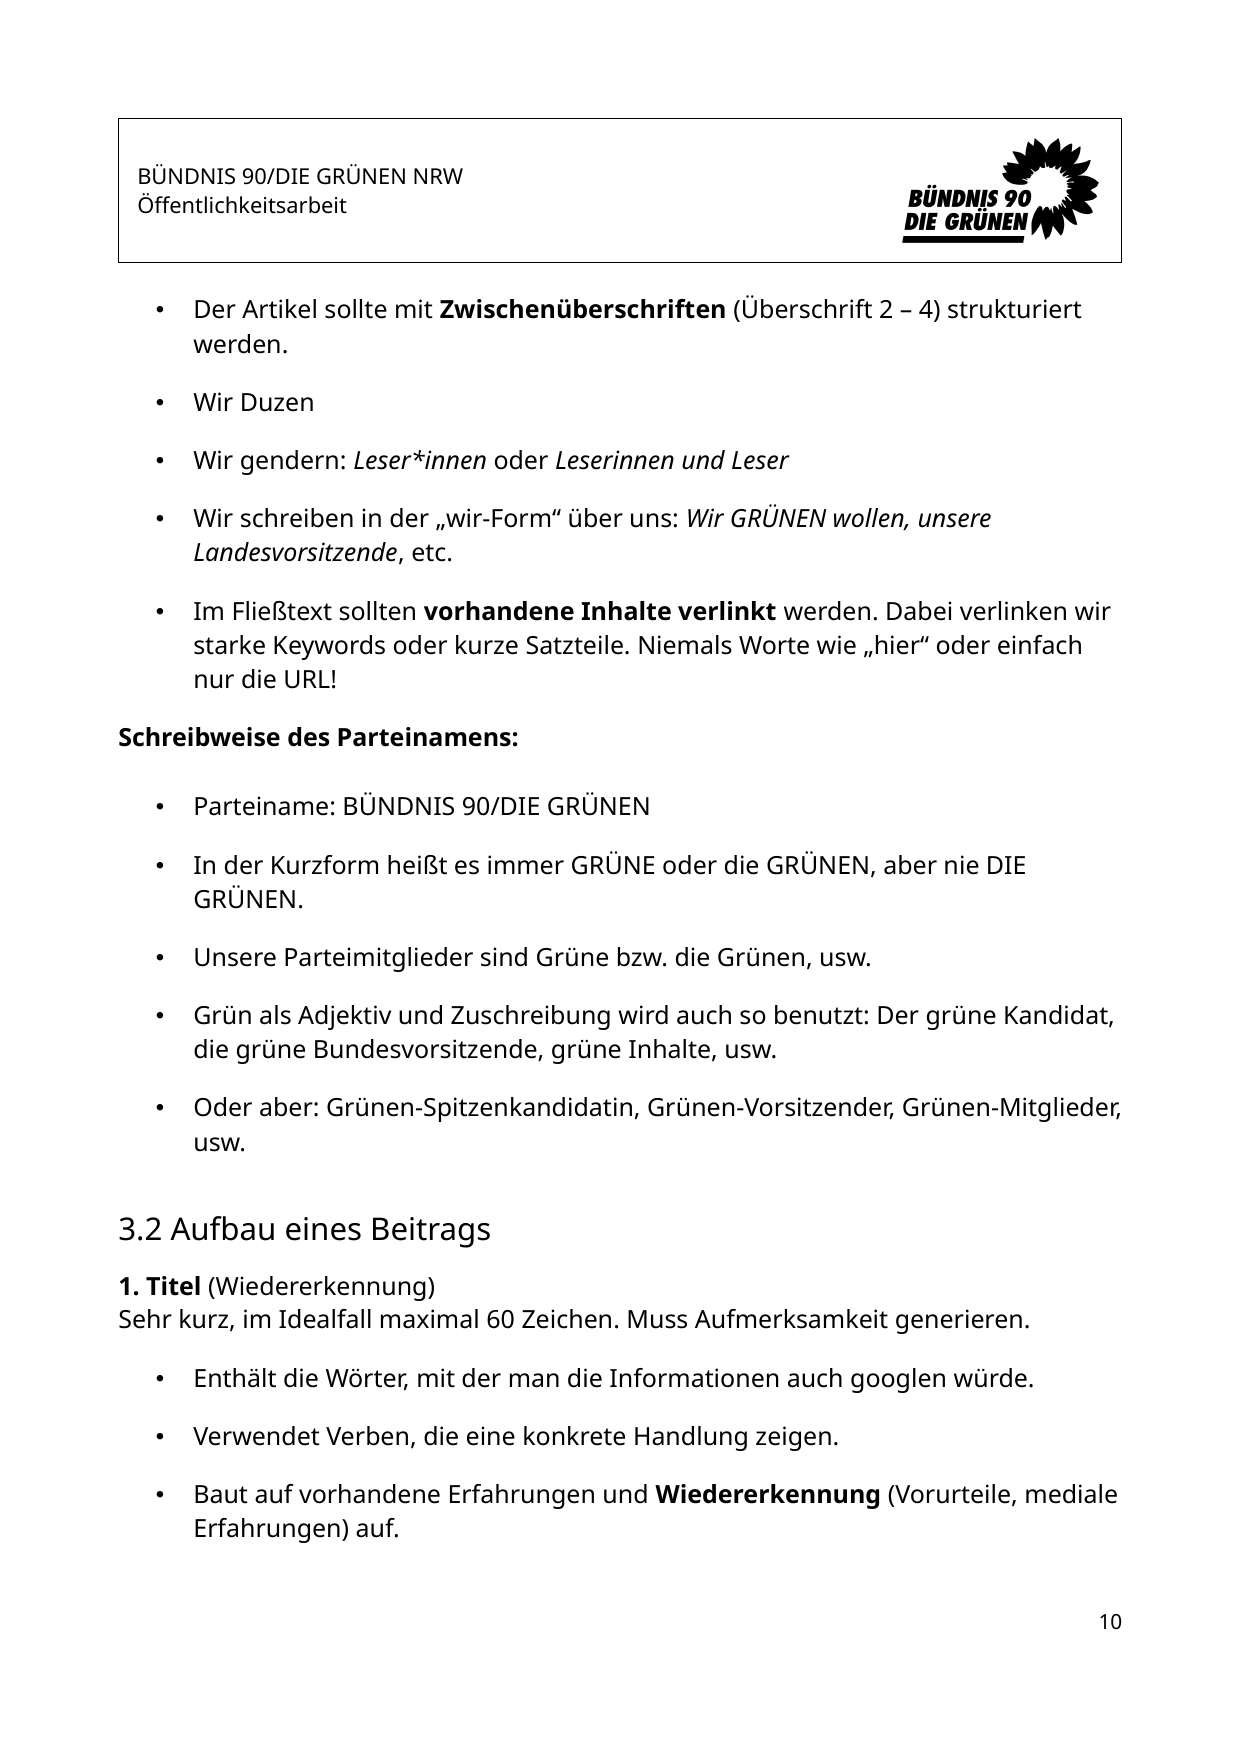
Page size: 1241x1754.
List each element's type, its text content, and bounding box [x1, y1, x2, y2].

list Parteiname: BÜNDNIS 90/DIE GRÜNEN [156, 789, 1122, 823]
text 1. Titel (Wiedererkennung) Sehr kurz, im Idealfall maximal 60 Zeichen. Muss Aufmerksamkeit generieren. [118, 1268, 1122, 1336]
subtitle 3.2 Aufbau eines Beitrags [118, 1207, 1122, 1250]
list Der Artikel sollte mit Zwischenüberschriften (Überschrift 2 – 4) strukturiert werden. [156, 292, 1122, 360]
list Grün als Adjektiv und Zuschreibung wird auch so benutzt: Der grüne Kandidat, die grüne Bundesvorsitzende, grüne Inhalte, usw. [156, 998, 1122, 1066]
list Oder aber: Grünen-Spitzenkandidatin, Grünen-Vorsitzender, Grünen-Mitglieder, usw. [156, 1090, 1122, 1158]
text Schreibweise des Parteinamens: [118, 719, 1122, 754]
list In der Kurzform heißt es immer GRÜNE oder die GRÜNEN, aber nie DIE GRÜNEN. [156, 847, 1122, 915]
list Wir gendern: Leser*innen oder Leserinnen und Leser [156, 443, 1122, 477]
list Wir Duzen [156, 384, 1122, 418]
list Enthält die Wörter, mit der man die Informationen auch googlen würde. [156, 1360, 1122, 1394]
list Wir schreiben in der „wir-Form“ über uns: Wir GRÜNEN wollen, unsere Landesvorsitzende, etc. [156, 501, 1122, 569]
list Baut auf vorhandene Erfahrungen und Wiedererkennung (Vorurteile, mediale Erfahrungen) auf. [156, 1477, 1122, 1545]
picture [902, 138, 1099, 243]
list Im Fließtext sollten vorhandene Inhalte verlinkt werden. Dabei verlinken wir starke Keywords oder kurze Satzteile. Niemals Worte wie „hier“ oder einfach nur die URL! [156, 593, 1122, 695]
list Unsere Parteimitglieder sind Grüne bzw. die Grünen, usw. [156, 939, 1122, 974]
list Verwendet Verben, die eine konkrete Handlung zeigen. [156, 1419, 1122, 1453]
